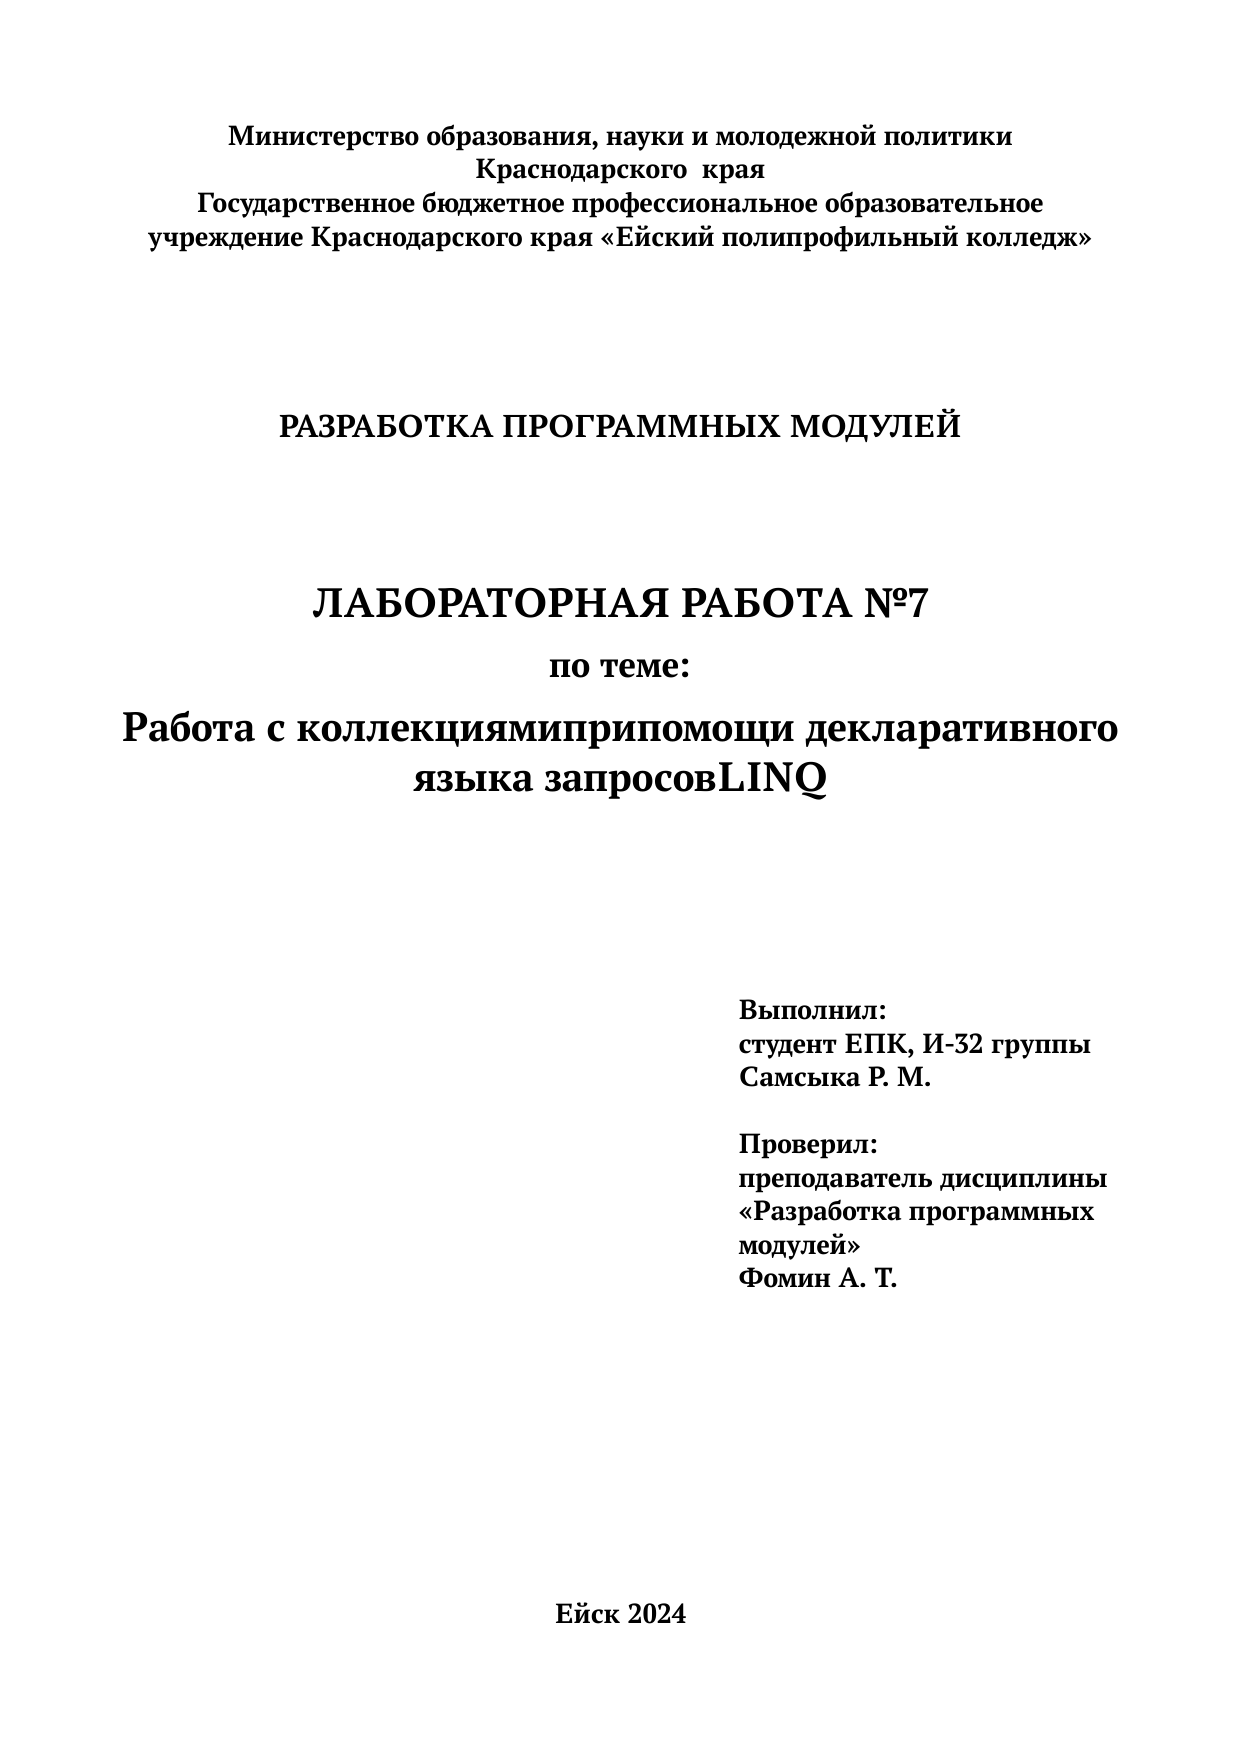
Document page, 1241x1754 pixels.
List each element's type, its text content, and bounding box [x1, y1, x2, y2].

text РАЗРАБОТКА ПРОГРАММНЫХ МОДУЛЕЙ [118, 406, 1122, 445]
text преподаватель дисциплины «Разработка программных модулей» [738, 1160, 1122, 1261]
text студент ЕПК, И-32 группы [738, 1026, 1122, 1059]
text Проверил: [738, 1126, 1122, 1160]
text Краснодарского края [118, 152, 1122, 185]
subtitle Работа с коллекциямиприпомощи декларативного языка запросовLINQ [118, 701, 1122, 801]
text ЛАБОРАТОРНАЯ РАБОТА №7 [118, 577, 1122, 627]
text Министерство образования, науки и молодежной политики [118, 118, 1122, 152]
text по теме: [118, 642, 1122, 686]
text Самсыка Р. М. [738, 1059, 1122, 1093]
text Государственное бюджетное профессиональное образовательное учреждение Краснодарского края «Ейский полипрофильный колледж» [118, 185, 1122, 252]
text Выполнил: [738, 992, 1122, 1026]
text Ейск 2024 [118, 1596, 1122, 1629]
text Фомин А. Т. [738, 1261, 1122, 1294]
